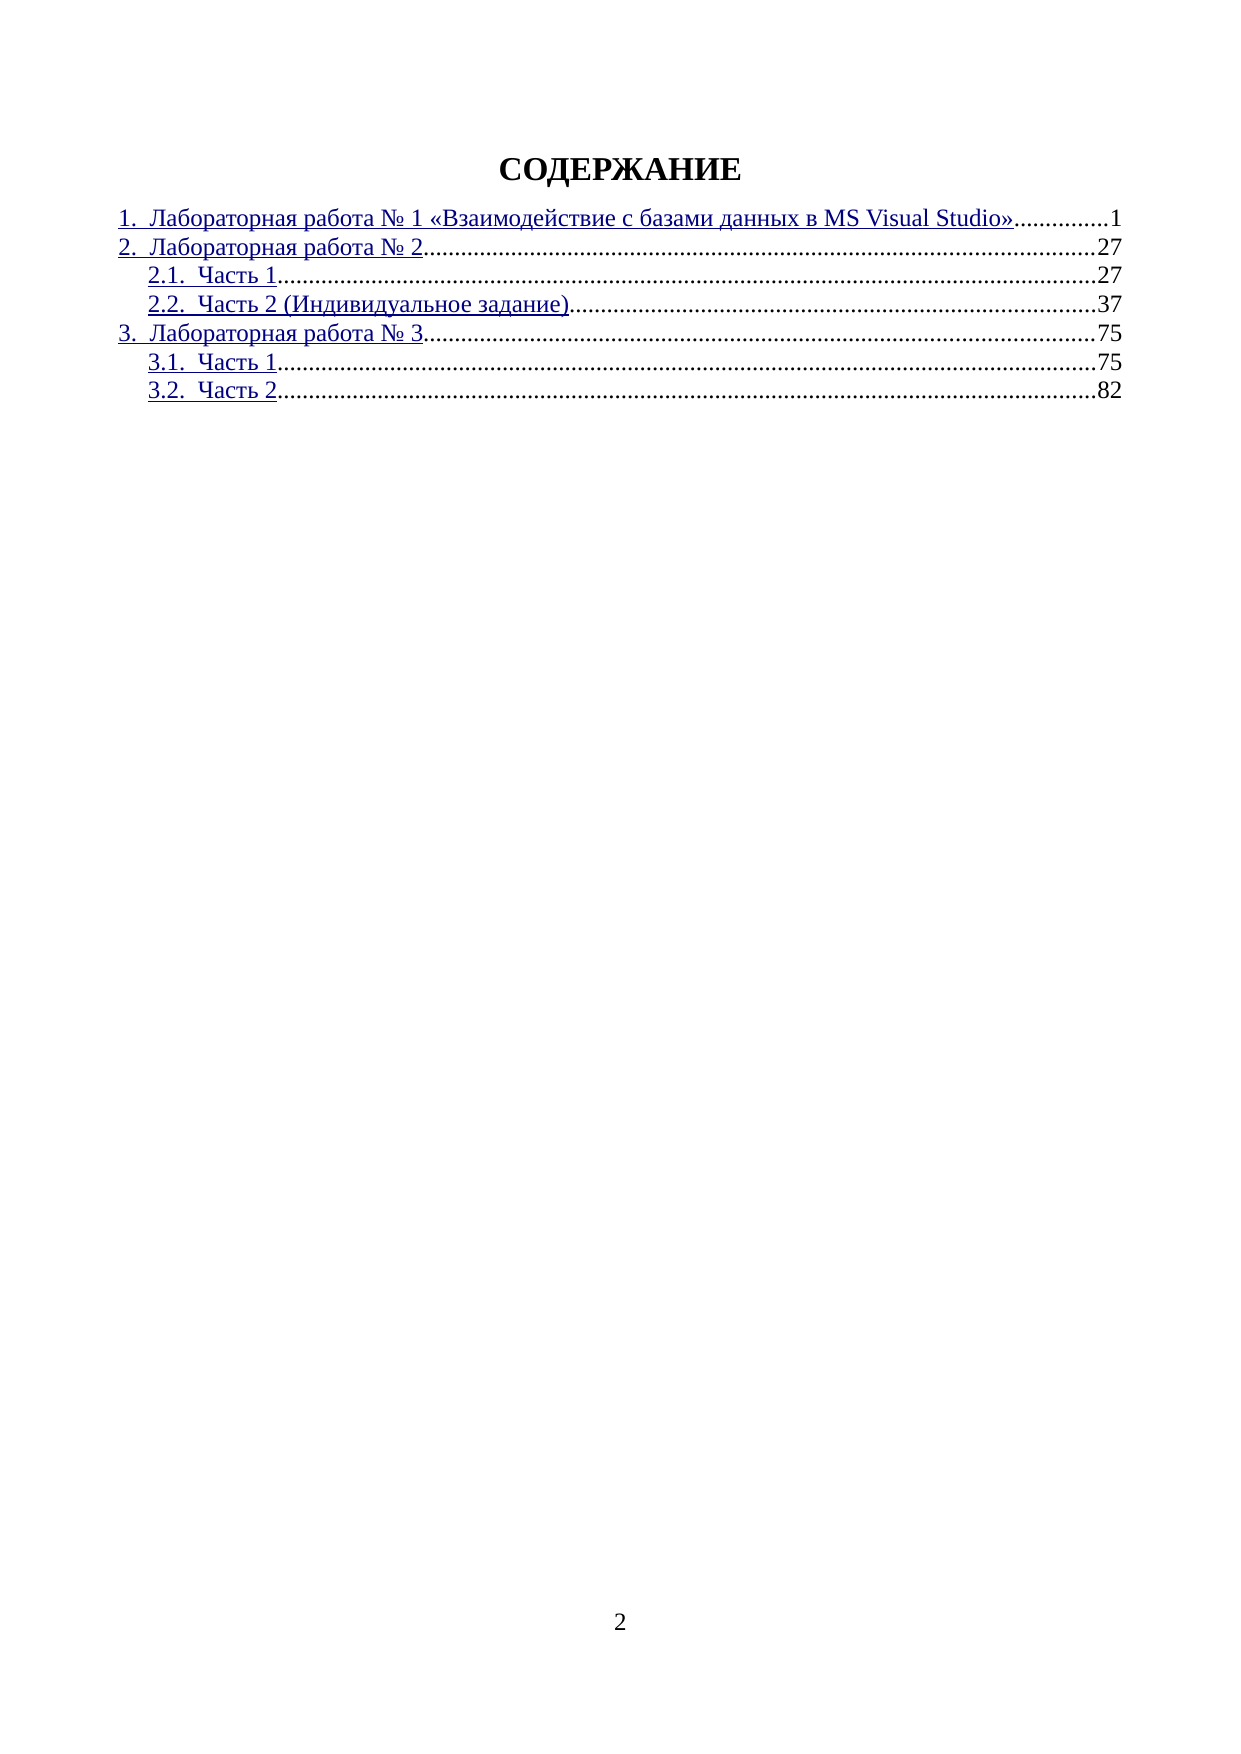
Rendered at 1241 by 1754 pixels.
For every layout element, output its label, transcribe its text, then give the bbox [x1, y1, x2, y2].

text 2. Лабораторная работа № 2 27 [118, 232, 1122, 261]
text 2.1. Часть 1 27 [148, 261, 1122, 289]
subtitle Содержание [118, 146, 1122, 191]
text 3.2. Часть 2 82 [148, 376, 1122, 404]
text 1. Лабораторная работа № 1 «Взаимодействие с базами данных в MS Visual Studio» 1 [118, 203, 1122, 232]
text 2.2. Часть 2 (Индивидуальное задание) 37 [148, 289, 1122, 318]
text 3.1. Часть 1 75 [148, 347, 1122, 376]
text 3. Лабораторная работа № 3 75 [118, 318, 1122, 347]
